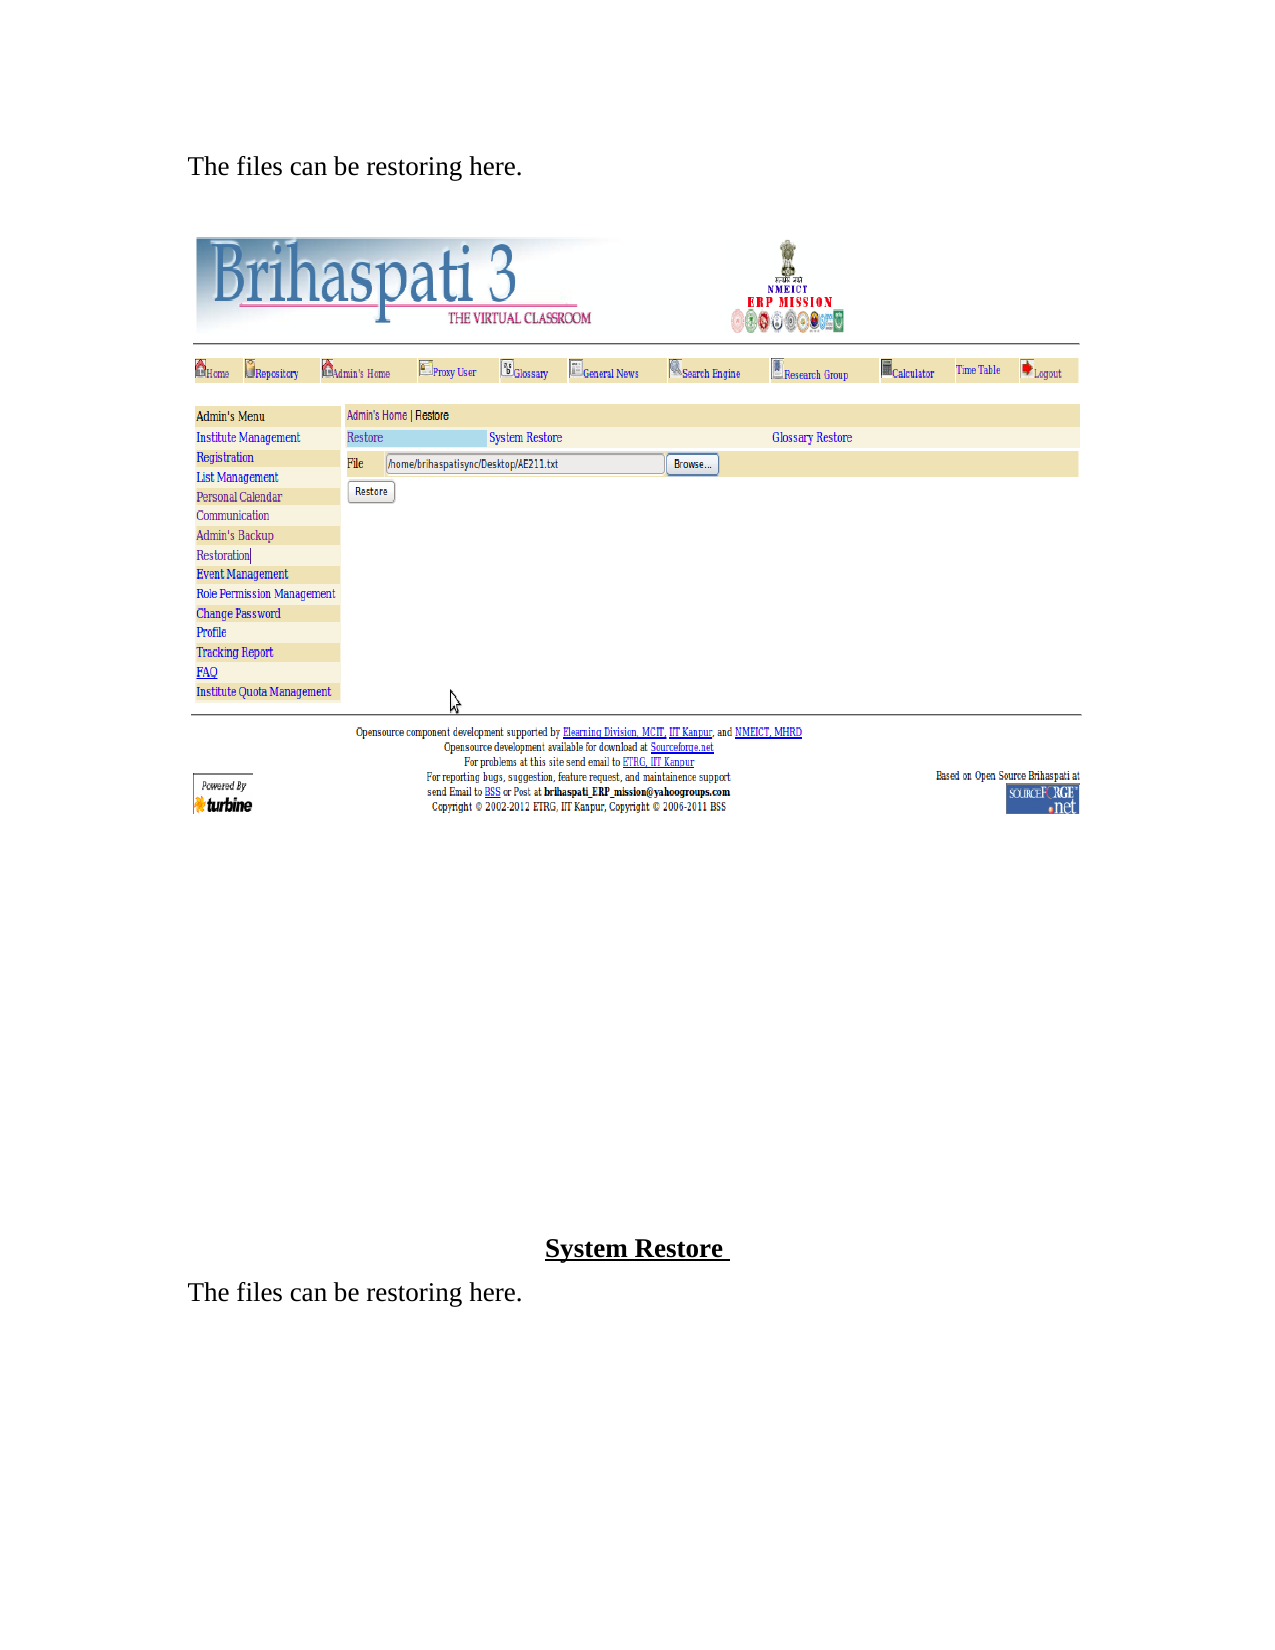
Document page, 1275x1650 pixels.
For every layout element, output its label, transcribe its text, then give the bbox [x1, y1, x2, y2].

text The files can be restoring here. [187, 1276, 1087, 1307]
picture [189, 228, 1086, 857]
text System Restore [187, 1232, 1087, 1263]
text The files can be restoring here. [187, 150, 1087, 181]
